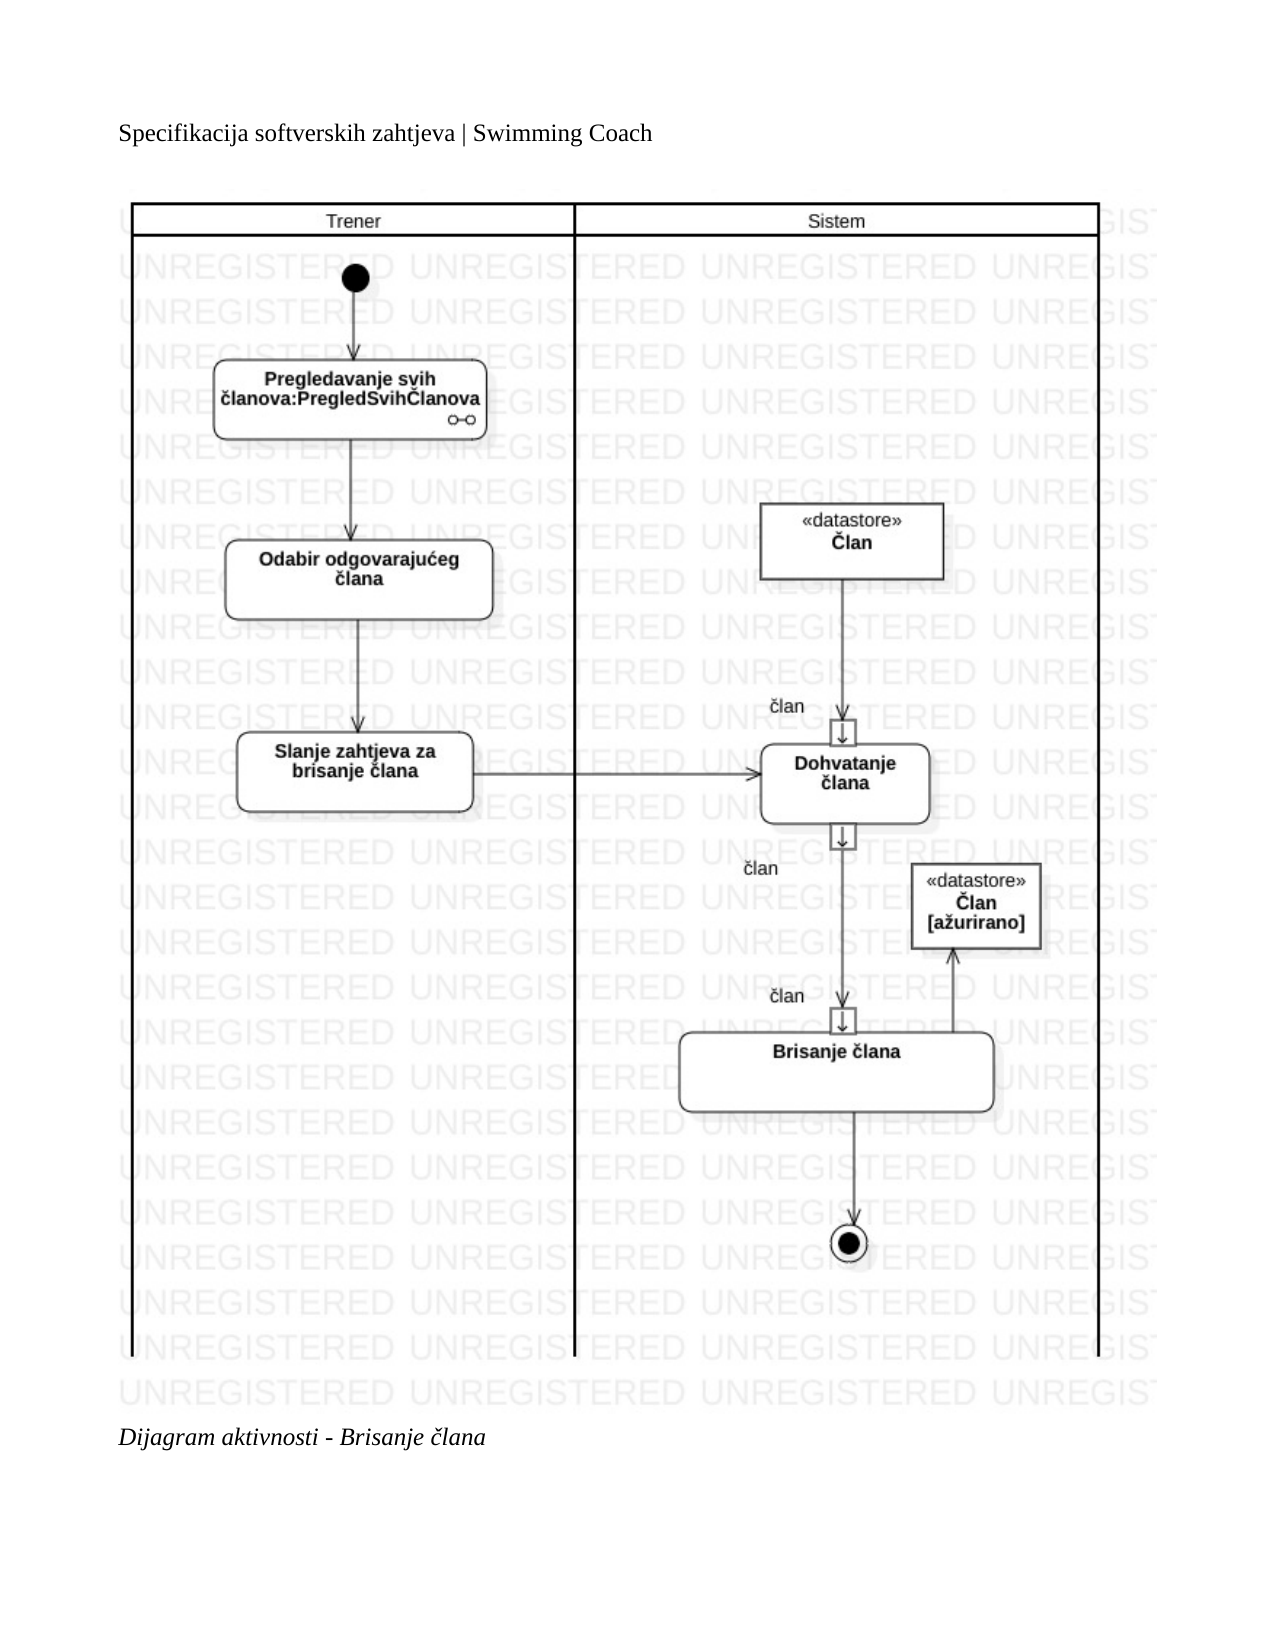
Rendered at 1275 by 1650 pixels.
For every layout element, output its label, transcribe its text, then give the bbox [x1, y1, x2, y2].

picture [118, 189, 1157, 1417]
text Dijagram aktivnosti - Brisanje člana [118, 1417, 1157, 1451]
